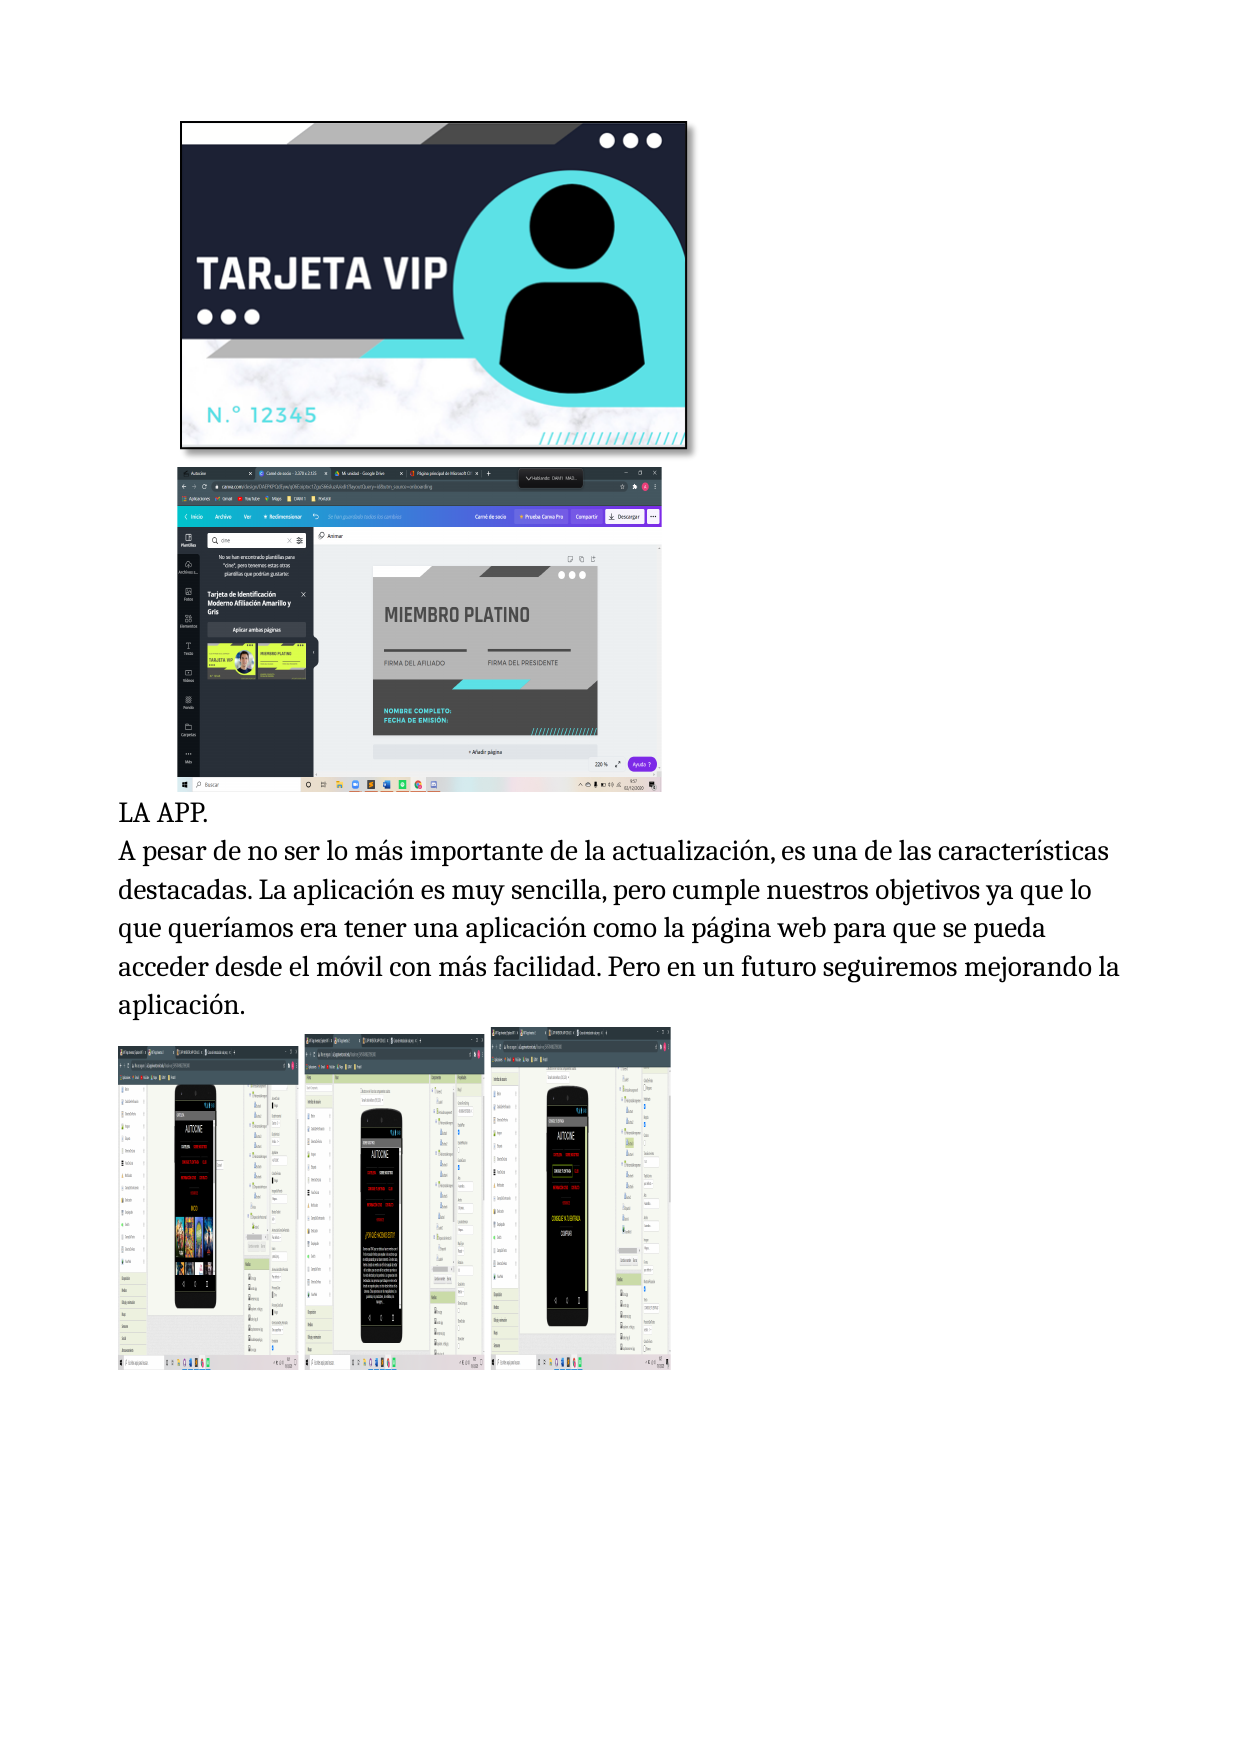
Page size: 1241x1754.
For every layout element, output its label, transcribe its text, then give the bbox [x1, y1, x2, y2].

text LA APP. [118, 796, 1122, 829]
text A pesar de no ser lo más importante de la actualización, es una de las características destacadas. La aplicación es muy sencilla, pero cumple nuestros objetivos ya que lo que queríamos era tener una aplicación como la página web para que se pueda acceder desde el móvil con más facilidad. Pero en un futuro seguiremos mejorando la aplicación. [118, 834, 1122, 1022]
picture [177, 467, 662, 792]
picture [118, 1046, 299, 1370]
picture [304, 1034, 485, 1370]
picture [177, 118, 702, 464]
picture [490, 1027, 671, 1370]
